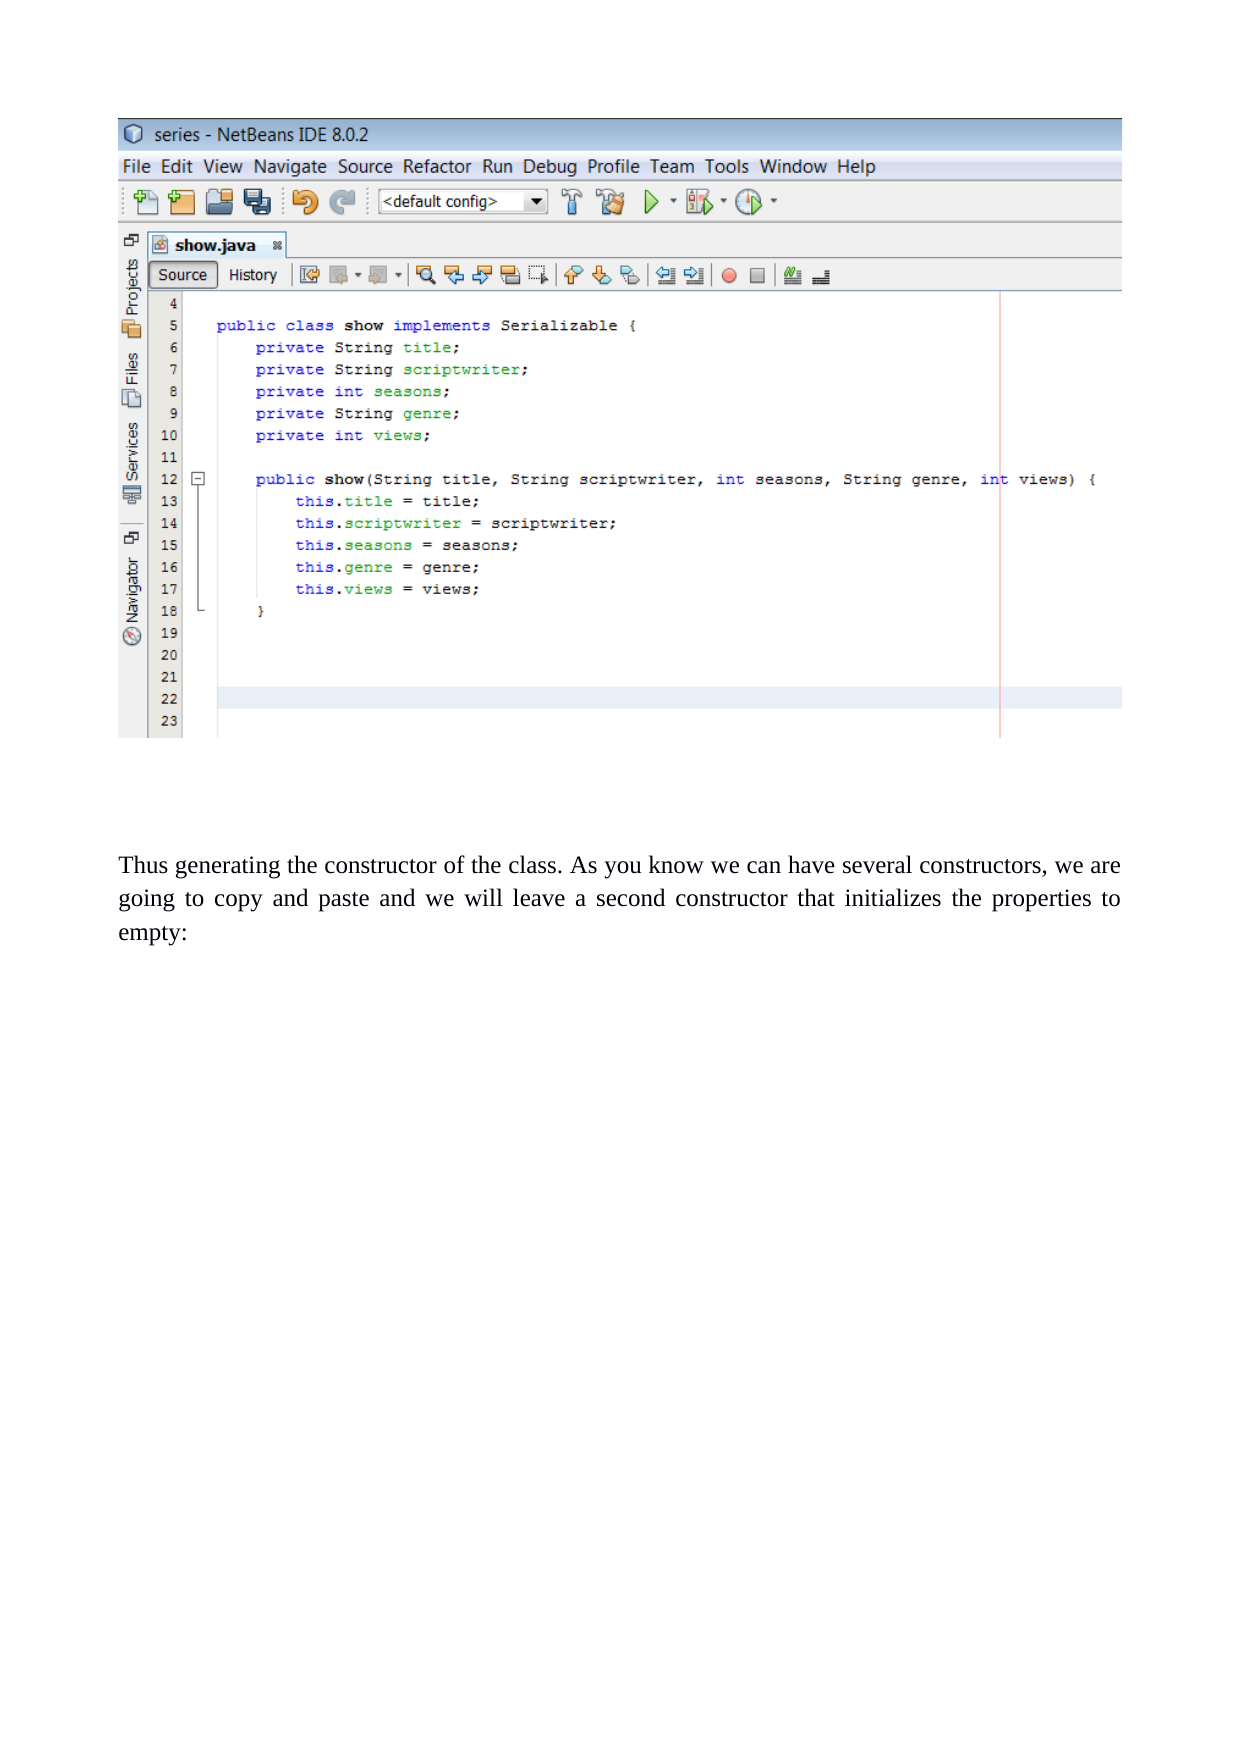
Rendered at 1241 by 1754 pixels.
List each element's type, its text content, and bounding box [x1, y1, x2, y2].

text Thus generating the constructor of the class. As you know we can have several constructors, we are going to copy and paste and we will leave a second constructor that initializes the properties to empty: [118, 851, 1122, 945]
